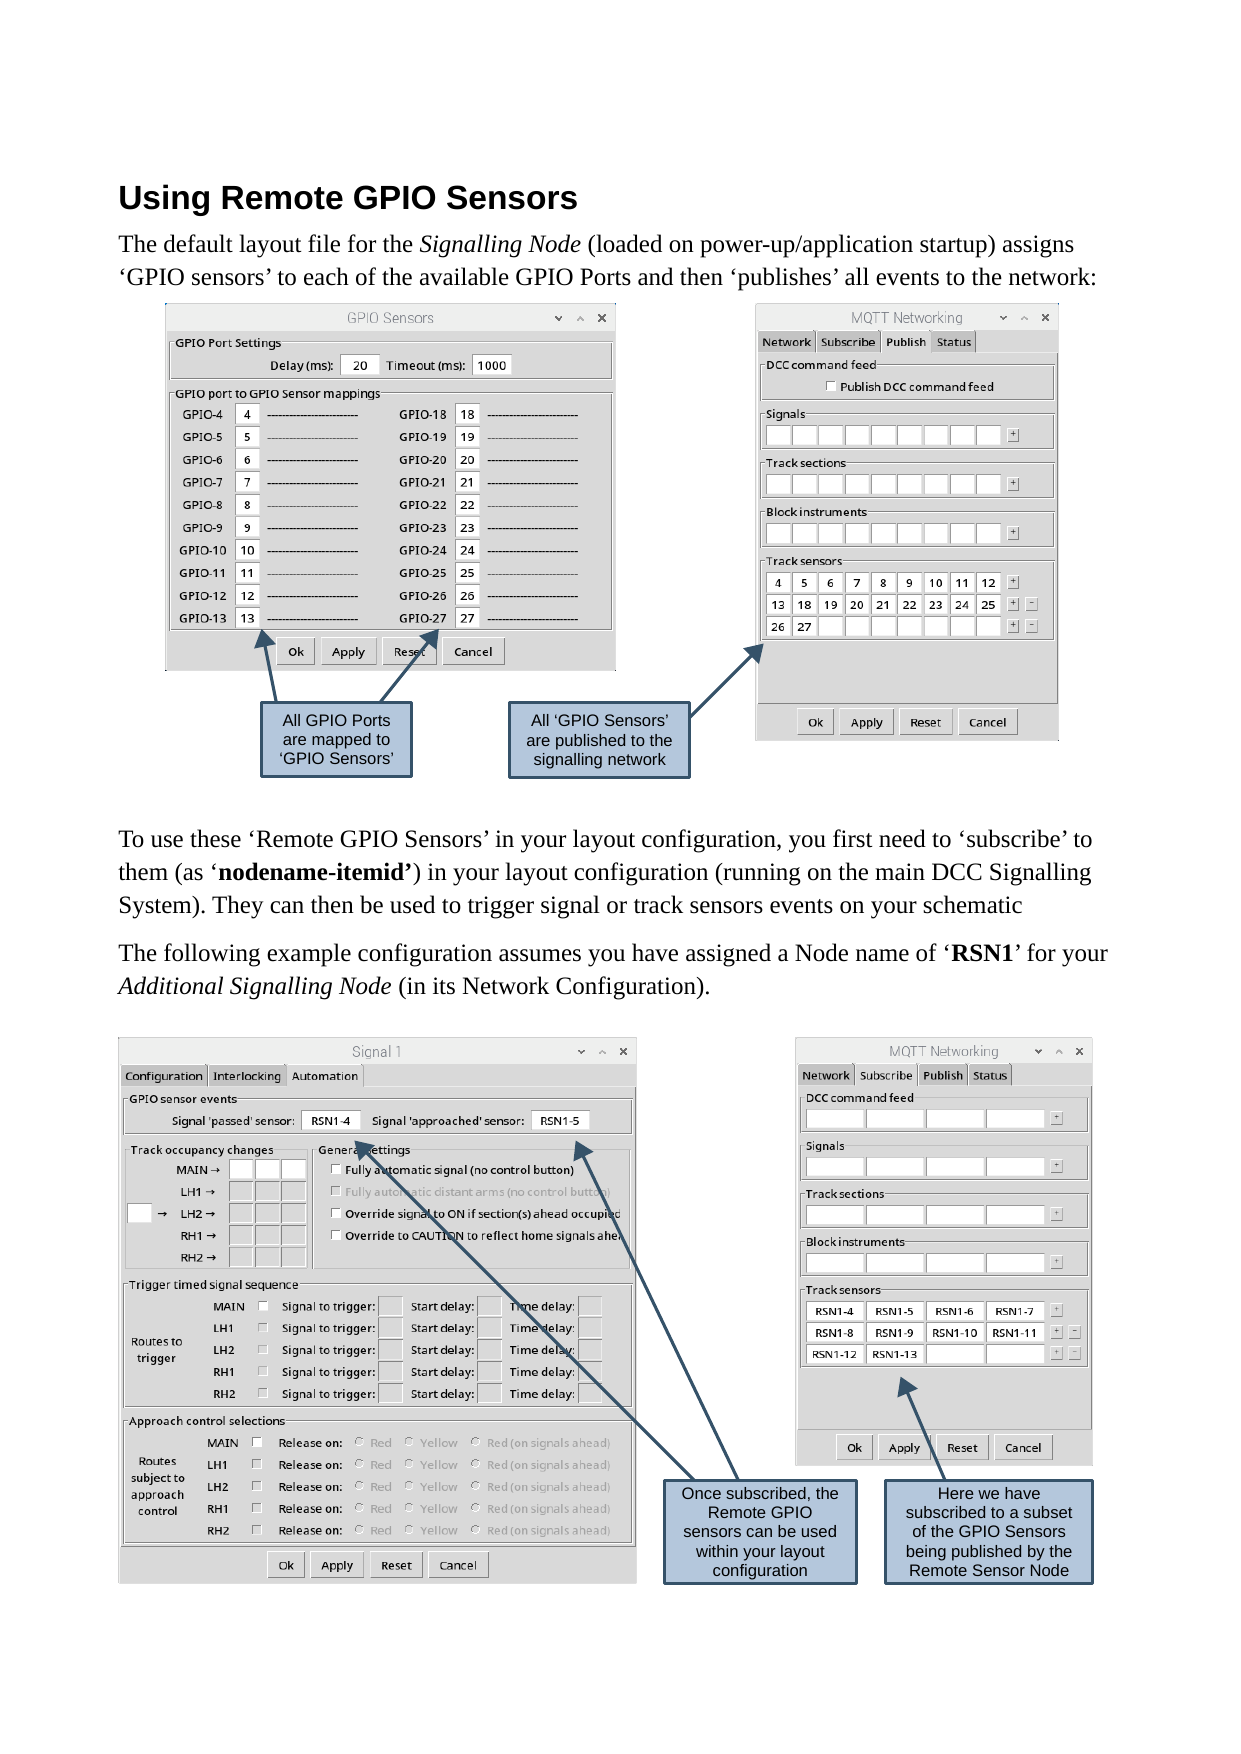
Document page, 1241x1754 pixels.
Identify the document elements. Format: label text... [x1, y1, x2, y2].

subtitle Using Remote GPIO Sensors [118, 139, 1122, 216]
picture [795, 1037, 1093, 1466]
text The following example configuration assumes you have assigned a Node name of ‘RSN1’ for your Additional Signalling Node (in its Network Configuration). [118, 938, 1122, 999]
text To use these ‘Remote GPIO Sensors’ in your layout configuration, you first need to ‘subscribe’ to them (as ‘nodename-itemid’) in your layout configuration (running on the main DCC Signalling System). They can then be used to trigger signal or track sensors events on your schematic [118, 824, 1122, 919]
text The default layout file for the Signalling Node (loaded on power-up/application startup) assigns ‘GPIO sensors’ to each of the available GPIO Ports and then ‘publishes’ all events to the network: [118, 229, 1122, 291]
picture [755, 303, 1059, 741]
picture [118, 1037, 637, 1584]
picture [165, 303, 616, 671]
